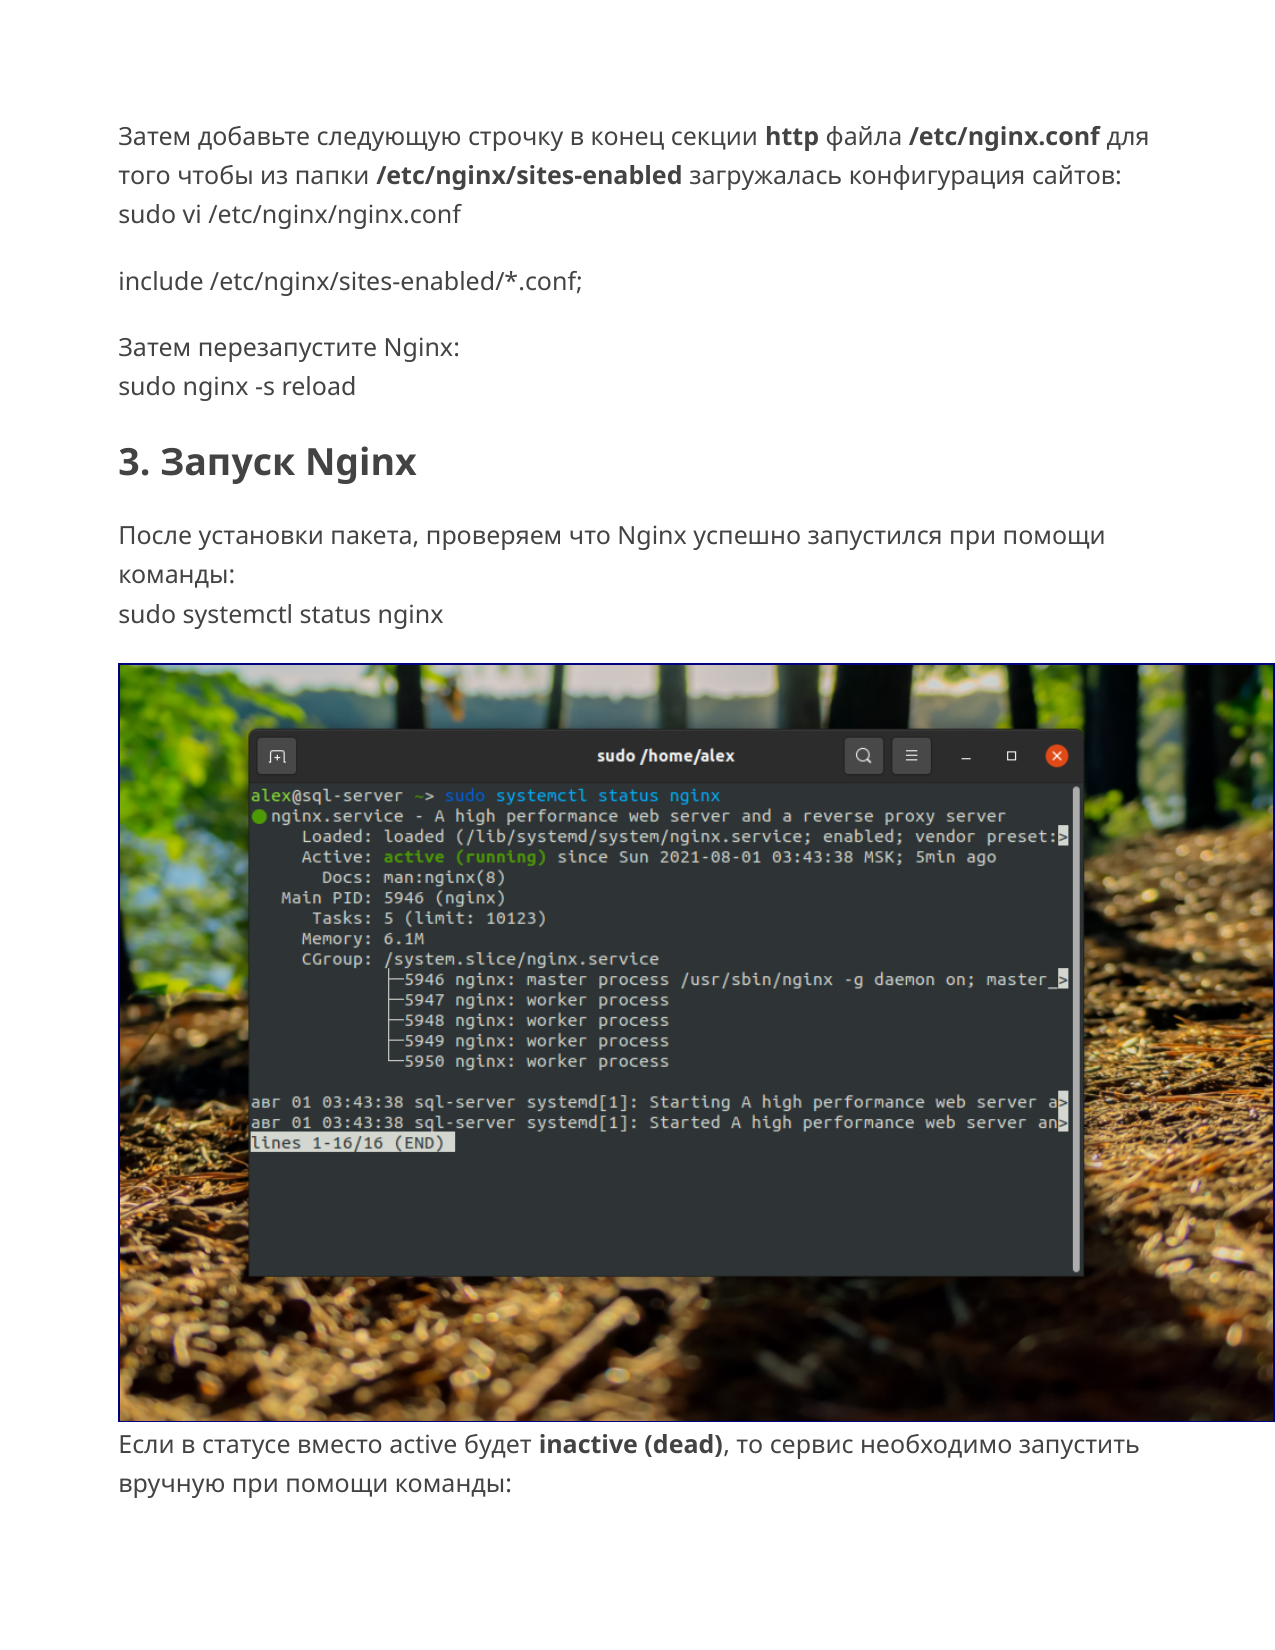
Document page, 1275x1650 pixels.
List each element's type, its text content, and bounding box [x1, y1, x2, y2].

text sudo vi /etc/nginx/nginx.conf [118, 196, 1157, 231]
text После установки пакета, проверяем что Nginx успешно запустился при помощи команды: [118, 518, 1157, 591]
text sudo nginx -s reload [118, 369, 1157, 403]
subtitle 3. Запуск Nginx [118, 436, 1157, 487]
text Если в статусе вместо active будет inactive (dead), то сервис необходимо запустить вручную при помощи команды: [118, 1427, 1157, 1500]
text sudo systemctl status nginx [118, 596, 1157, 630]
text include /etc/nginx/sites-enabled/*.conf; [118, 263, 1157, 297]
picture [120, 665, 1273, 1421]
text Затем добавьте следующую строчку в конец секции http файла /etc/nginx.conf для того чтобы из папки /etc/nginx/sites-enabled загружалась конфигурация сайтов: [118, 118, 1157, 191]
text Затем перезапустите Nginx: [118, 330, 1157, 364]
